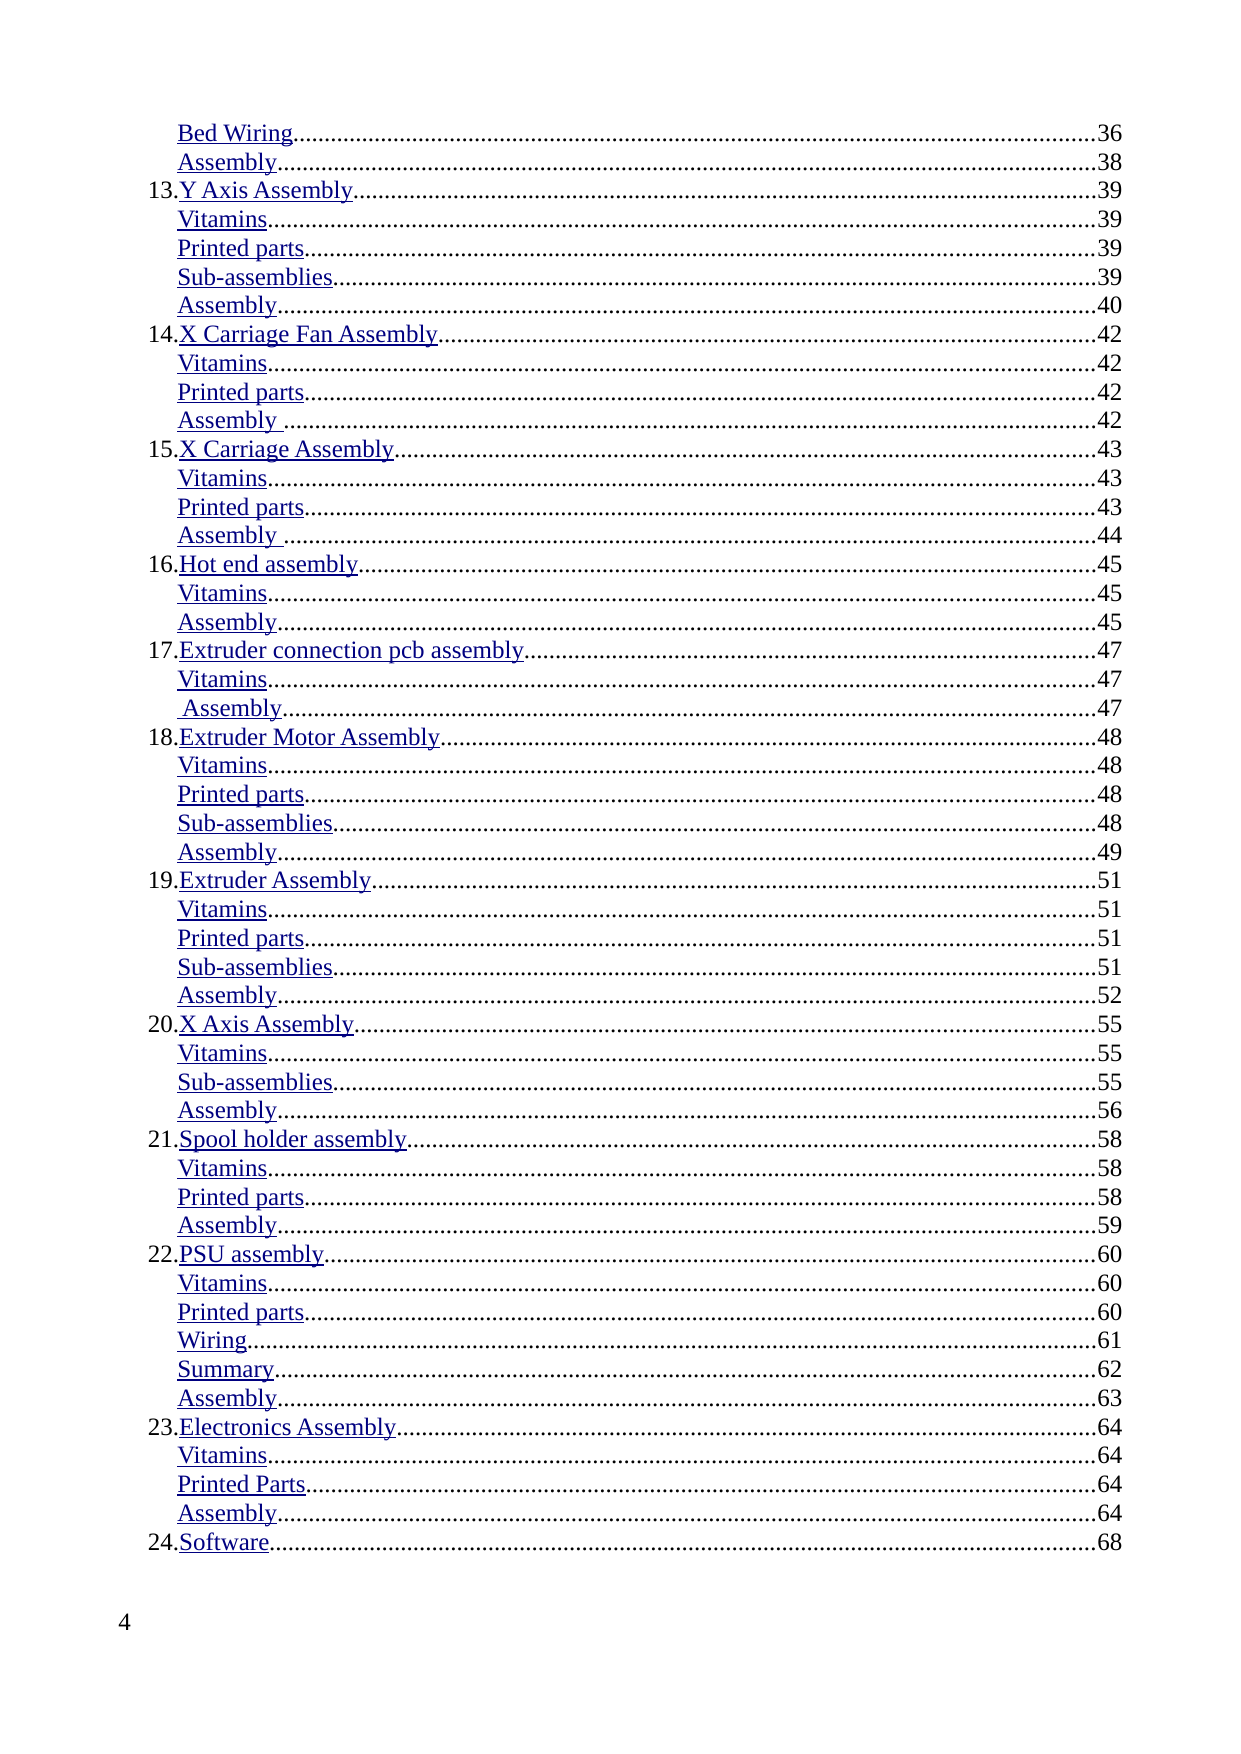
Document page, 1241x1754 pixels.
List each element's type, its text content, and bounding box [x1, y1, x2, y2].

text Assembly 40 [177, 291, 1122, 319]
text Vitamins 64 [177, 1441, 1122, 1469]
text Assembly 38 [177, 147, 1122, 176]
text 15.X Carriage Assembly 43 [148, 434, 1122, 463]
text Printed parts 48 [177, 779, 1122, 808]
text 22.PSU assembly 60 [148, 1239, 1122, 1268]
text Vitamins 58 [177, 1153, 1122, 1182]
text Vitamins 47 [177, 664, 1122, 693]
text Vitamins 42 [177, 348, 1122, 377]
text Vitamins 43 [177, 463, 1122, 492]
text Assembly 45 [177, 607, 1122, 636]
text 23.Electronics Assembly 64 [148, 1412, 1122, 1441]
text Sub-assemblies 48 [177, 808, 1122, 837]
text 24.Software 68 [148, 1527, 1122, 1556]
text 14.X Carriage Fan Assembly 42 [148, 319, 1122, 348]
text Vitamins 45 [177, 578, 1122, 607]
text 13.Y Axis Assembly 39 [148, 176, 1122, 204]
text Printed parts 60 [177, 1297, 1122, 1326]
text Printed parts 51 [177, 923, 1122, 952]
text 21.Spool holder assembly 58 [148, 1124, 1122, 1153]
text Assembly 49 [177, 837, 1122, 866]
text Printed parts 58 [177, 1182, 1122, 1211]
text 17.Extruder connection pcb assembly 47 [148, 636, 1122, 664]
text 16.Hot end assembly 45 [148, 549, 1122, 578]
text Assembly 42 [177, 406, 1122, 434]
text Assembly 59 [177, 1211, 1122, 1239]
text Printed parts 42 [177, 377, 1122, 406]
text Wiring 61 [177, 1326, 1122, 1354]
text Assembly 52 [177, 981, 1122, 1009]
text Assembly 64 [177, 1498, 1122, 1527]
text Summary 62 [177, 1354, 1122, 1383]
text Vitamins 60 [177, 1268, 1122, 1297]
text Vitamins 51 [177, 894, 1122, 923]
text Printed parts 43 [177, 492, 1122, 521]
text Assembly 56 [177, 1096, 1122, 1124]
text Assembly 47 [177, 693, 1122, 722]
text Sub-assemblies 51 [177, 952, 1122, 981]
text 18.Extruder Motor Assembly 48 [148, 722, 1122, 751]
text 19.Extruder Assembly 51 [148, 866, 1122, 894]
text Assembly 63 [177, 1383, 1122, 1412]
text Sub-assemblies 55 [177, 1067, 1122, 1096]
text Sub-assemblies 39 [177, 262, 1122, 291]
text Vitamins 39 [177, 204, 1122, 233]
text 20.X Axis Assembly 55 [148, 1009, 1122, 1038]
text Bed Wiring 36 [177, 118, 1122, 147]
text Vitamins 48 [177, 751, 1122, 779]
text Assembly 44 [177, 521, 1122, 549]
text Printed parts 39 [177, 233, 1122, 262]
text Printed Parts 64 [177, 1469, 1122, 1498]
text Vitamins 55 [177, 1038, 1122, 1067]
